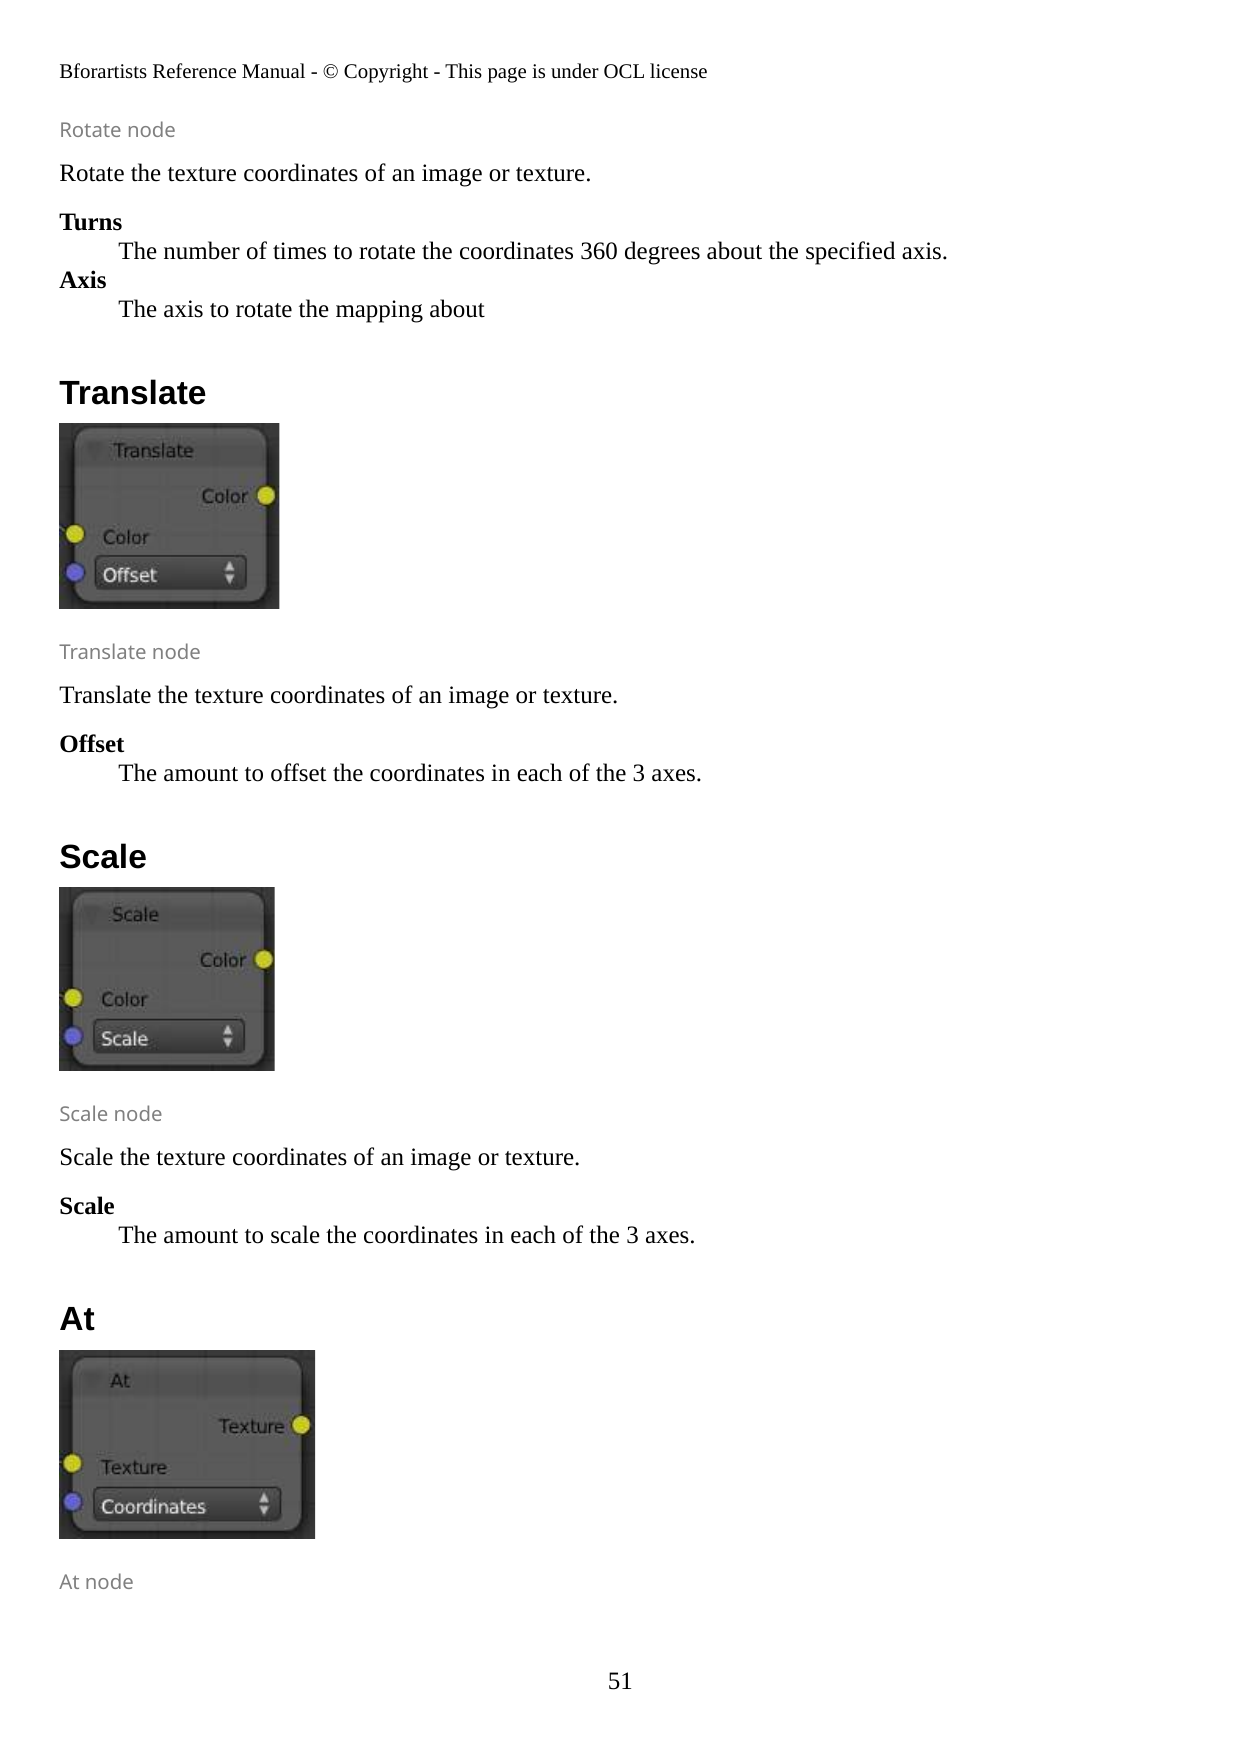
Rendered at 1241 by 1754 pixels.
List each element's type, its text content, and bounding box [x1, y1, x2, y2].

subtitle Axis [59, 265, 1181, 294]
list The amount to offset the coordinates in each of the 3 axes. [118, 758, 1181, 786]
subtitle Scale [59, 837, 1181, 875]
list The axis to rotate the mapping about [118, 294, 1181, 322]
text At node [59, 1564, 1181, 1595]
text Rotate node [59, 113, 1181, 144]
subtitle Turns [59, 207, 1181, 236]
picture [59, 423, 280, 609]
list The number of times to rotate the coordinates 360 degrees about the specified axis. [118, 236, 1181, 265]
picture [59, 887, 275, 1071]
subtitle Translate [59, 373, 1181, 411]
text Scale node [59, 1097, 1181, 1128]
text Scale the texture coordinates of an image or texture. [59, 1142, 1181, 1171]
subtitle At [59, 1299, 1181, 1338]
text Translate the texture coordinates of an image or texture. [59, 680, 1181, 708]
text Translate node [59, 634, 1181, 665]
subtitle Offset [59, 729, 1181, 758]
picture [59, 1350, 316, 1539]
list The amount to scale the coordinates in each of the 3 axes. [118, 1220, 1181, 1249]
text Rotate the texture coordinates of an image or texture. [59, 158, 1181, 187]
subtitle Scale [59, 1191, 1181, 1220]
